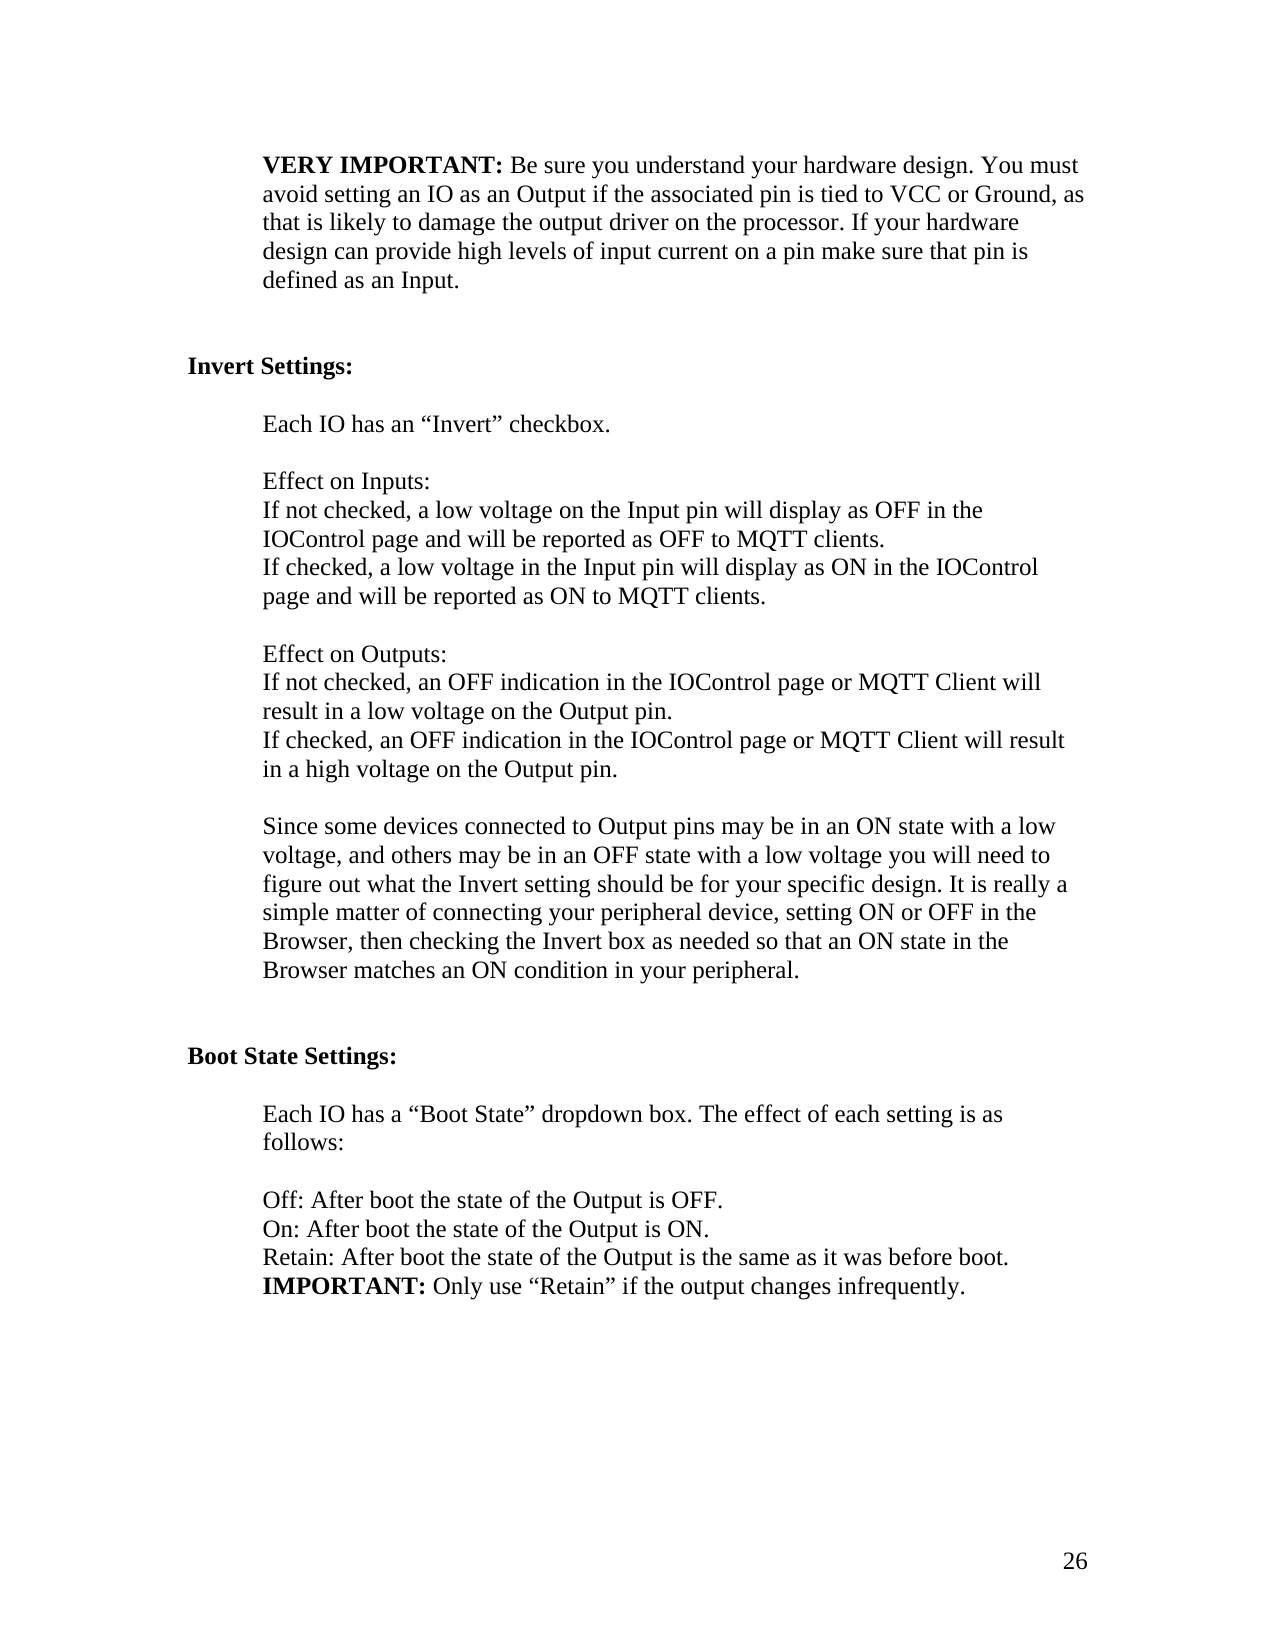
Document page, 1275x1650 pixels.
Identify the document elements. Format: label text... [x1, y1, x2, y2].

text Boot State Settings: [187, 1041, 1087, 1070]
text Effect on Outputs: [262, 639, 1087, 667]
text Each IO has a “Boot State” dropdown box. The effect of each setting is as follows: [262, 1099, 1087, 1156]
text If not checked, an OFF indication in the IOControl page or MQTT Client will result in a low voltage on the Output pin. [262, 667, 1087, 725]
text Off: After boot the state of the Output is OFF. [262, 1185, 1087, 1214]
text VERY IMPORTANT: Be sure you understand your hardware design. You must avoid setting an IO as an Output if the associated pin is tied to VCC or Ground, as that is likely to damage the output driver on the processor. If your hardware design can provide high levels of input current on a pin make sure that pin is defined as an Input. [262, 150, 1087, 294]
text On: After boot the state of the Output is ON. [262, 1214, 1087, 1242]
text Since some devices connected to Output pins may be in an ON state with a low voltage, and others may be in an OFF state with a low voltage you will need to figure out what the Invert setting should be for your specific design. It is really a simple matter of connecting your peripheral device, setting ON or OFF in the Browser, then checking the Invert box as needed so that an ON state in the Browser matches an ON condition in your peripheral. [262, 811, 1087, 984]
text Retain: After boot the state of the Output is the same as it was before boot. IMPORTANT: Only use “Retain” if the output changes infrequently. [262, 1242, 1087, 1300]
text If checked, an OFF indication in the IOControl page or MQTT Client will result in a high voltage on the Output pin. [262, 725, 1087, 782]
text If checked, a low voltage in the Input pin will display as ON in the IOControl page and will be reported as ON to MQTT clients. [262, 552, 1087, 610]
text Each IO has an “Invert” checkbox. [262, 409, 1087, 437]
text Invert Settings: [187, 351, 1087, 380]
text Effect on Inputs: [262, 466, 1087, 495]
text If not checked, a low voltage on the Input pin will display as OFF in the IOControl page and will be reported as OFF to MQTT clients. [262, 495, 1087, 552]
